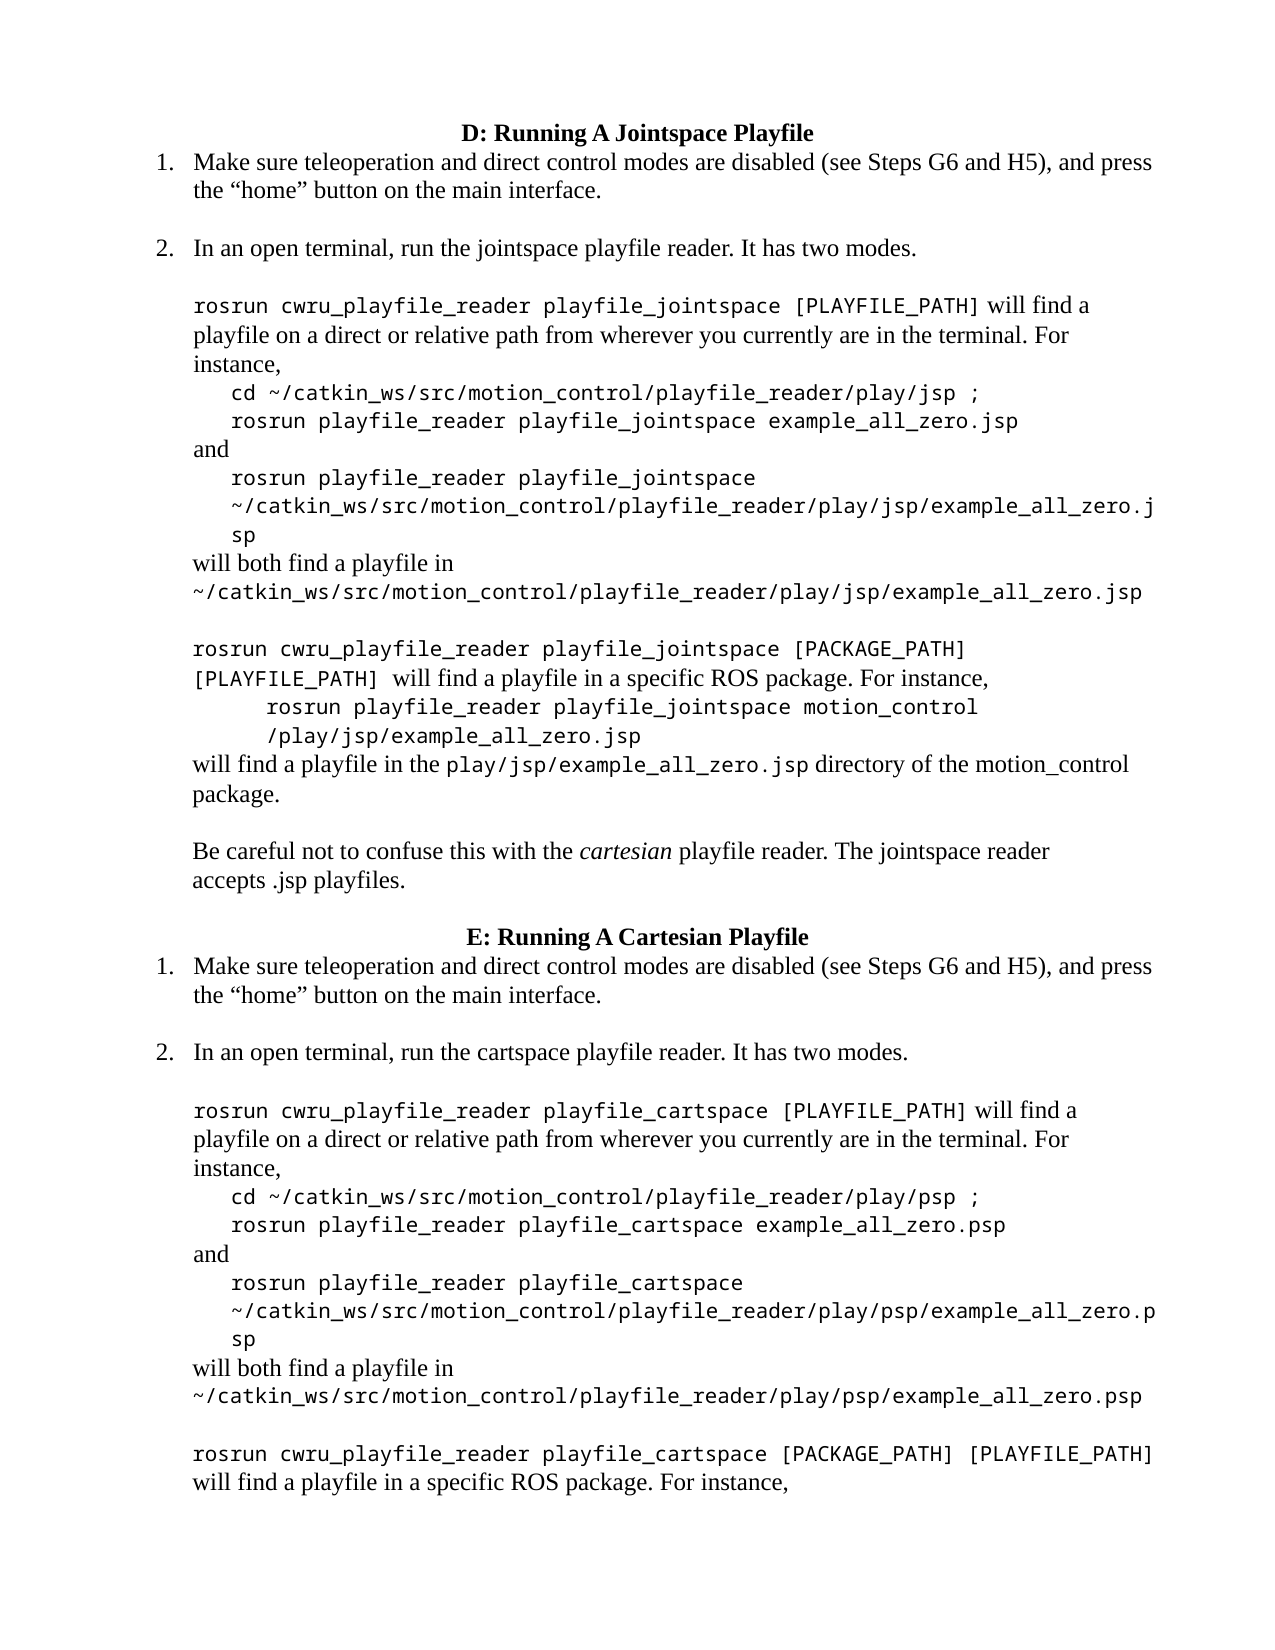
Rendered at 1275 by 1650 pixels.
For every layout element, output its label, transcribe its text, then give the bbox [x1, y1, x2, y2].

text E: Running A Cartesian Playfile [118, 922, 1157, 951]
list rosrun cwru_playfile_reader playfile_cartspace [PLAYFILE_PATH] will find a playfile on a direct or relative path from wherever you currently are in the terminal. For instance, [156, 1095, 1157, 1182]
list cd ~/catkin_ws/src/motion_control/playfile_reader/play/psp ; [193, 1182, 1157, 1210]
text will both find a playfile in ~/catkin_ws/src/motion_control/playfile_reader/play/jsp/example_all_zero.jsp [192, 548, 1157, 606]
list In an open terminal, run the cartspace playfile reader. It has two modes. [156, 1037, 1157, 1066]
list and [156, 434, 1157, 463]
list In an open terminal, run the jointspace playfile reader. It has two modes. [156, 233, 1157, 262]
list Make sure teleoperation and direct control modes are disabled (see Steps G6 and H5), and press the “home” button on the main interface. [156, 147, 1157, 204]
list rosrun cwru_playfile_reader playfile_jointspace [PLAYFILE_PATH] will find a playfile on a direct or relative path from wherever you currently are in the terminal. For instance, [156, 291, 1157, 378]
list rosrun playfile_reader playfile_jointspace ~/catkin_ws/src/motion_control/playfile_reader/play/jsp/example_all_zero.jsp [193, 463, 1157, 548]
text will find a playfile in the play/jsp/example_all_zero.jsp directory of the motion_control package. [192, 749, 1157, 807]
text will both find a playfile in ~/catkin_ws/src/motion_control/playfile_reader/play/psp/example_all_zero.psp [192, 1353, 1157, 1410]
list cd ~/catkin_ws/src/motion_control/playfile_reader/play/jsp ; [193, 378, 1157, 406]
text rosrun playfile_reader playfile_jointspace motion_control /play/jsp/example_all_zero.jsp [266, 692, 1157, 749]
list rosrun playfile_reader playfile_jointspace example_all_zero.jsp [193, 406, 1157, 434]
text rosrun cwru_playfile_reader playfile_cartspace [PACKAGE_PATH] [PLAYFILE_PATH] will find a playfile in a specific ROS package. For instance, [192, 1439, 1157, 1496]
list Make sure teleoperation and direct control modes are disabled (see Steps G6 and H5), and press the “home” button on the main interface. [156, 951, 1157, 1009]
list and [156, 1239, 1157, 1268]
text D: Running A Jointspace Playfile [118, 118, 1157, 147]
list rosrun playfile_reader playfile_cartspace ~/catkin_ws/src/motion_control/playfile_reader/play/psp/example_all_zero.psp [193, 1268, 1157, 1353]
text rosrun cwru_playfile_reader playfile_jointspace [PACKAGE_PATH] [PLAYFILE_PATH] will find a playfile in a specific ROS package. For instance, [192, 634, 1157, 692]
text Be careful not to confuse this with the cartesian playfile reader. The jointspace reader accepts .jsp playfiles. [192, 836, 1157, 894]
list rosrun playfile_reader playfile_cartspace example_all_zero.psp [193, 1210, 1157, 1239]
